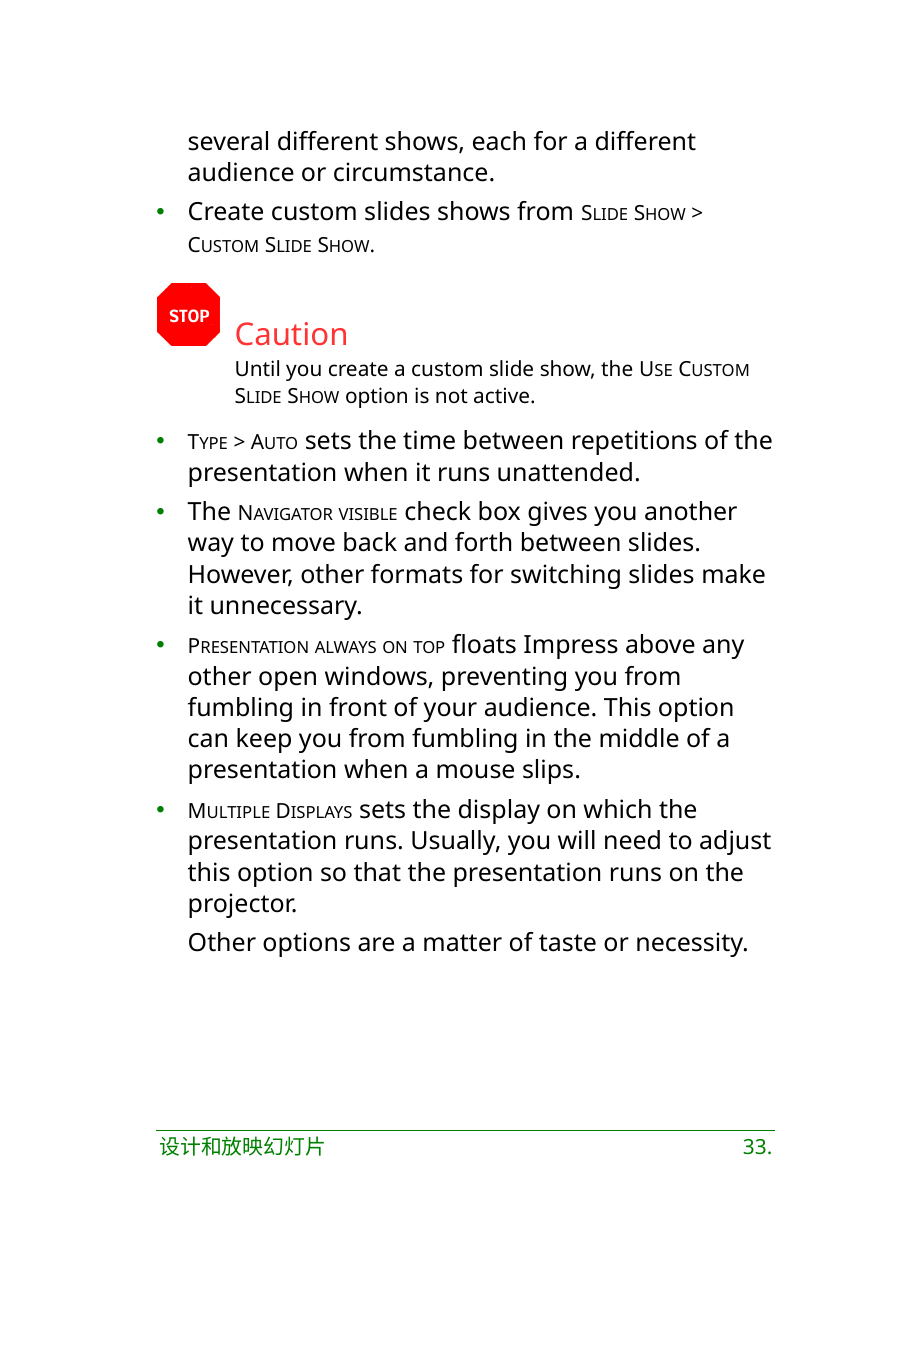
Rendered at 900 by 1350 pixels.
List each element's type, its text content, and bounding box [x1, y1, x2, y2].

picture [157, 283, 220, 346]
list Create custom slides shows from Slide Show > Custom Slide Show. [156, 196, 775, 258]
list Presentation always on top floats Impress above any other open windows, preventing you from fumbling in front of your audience. This option can keep you from fumbling in the middle of a presentation when a mouse slips. [156, 629, 775, 785]
list Type > Auto sets the time between repetitions of the presentation when it runs unattended. [156, 425, 775, 487]
list The Navigator visible check box gives you another way to move back and forth between slides. However, other formats for switching slides make it unnecessary. [156, 496, 775, 621]
list Caution [156, 282, 775, 355]
list Other options are a matter of taste or necessity. [156, 927, 775, 958]
list several different shows, each for a different audience or circumstance. [156, 125, 775, 187]
list Multiple Displays sets the display on which the presentation runs. Usually, you will need to adjust this option so that the presentation runs on the projector. [156, 793, 775, 918]
text Until you create a custom slide show, the Use Custom Slide Show option is not active. [234, 355, 775, 409]
